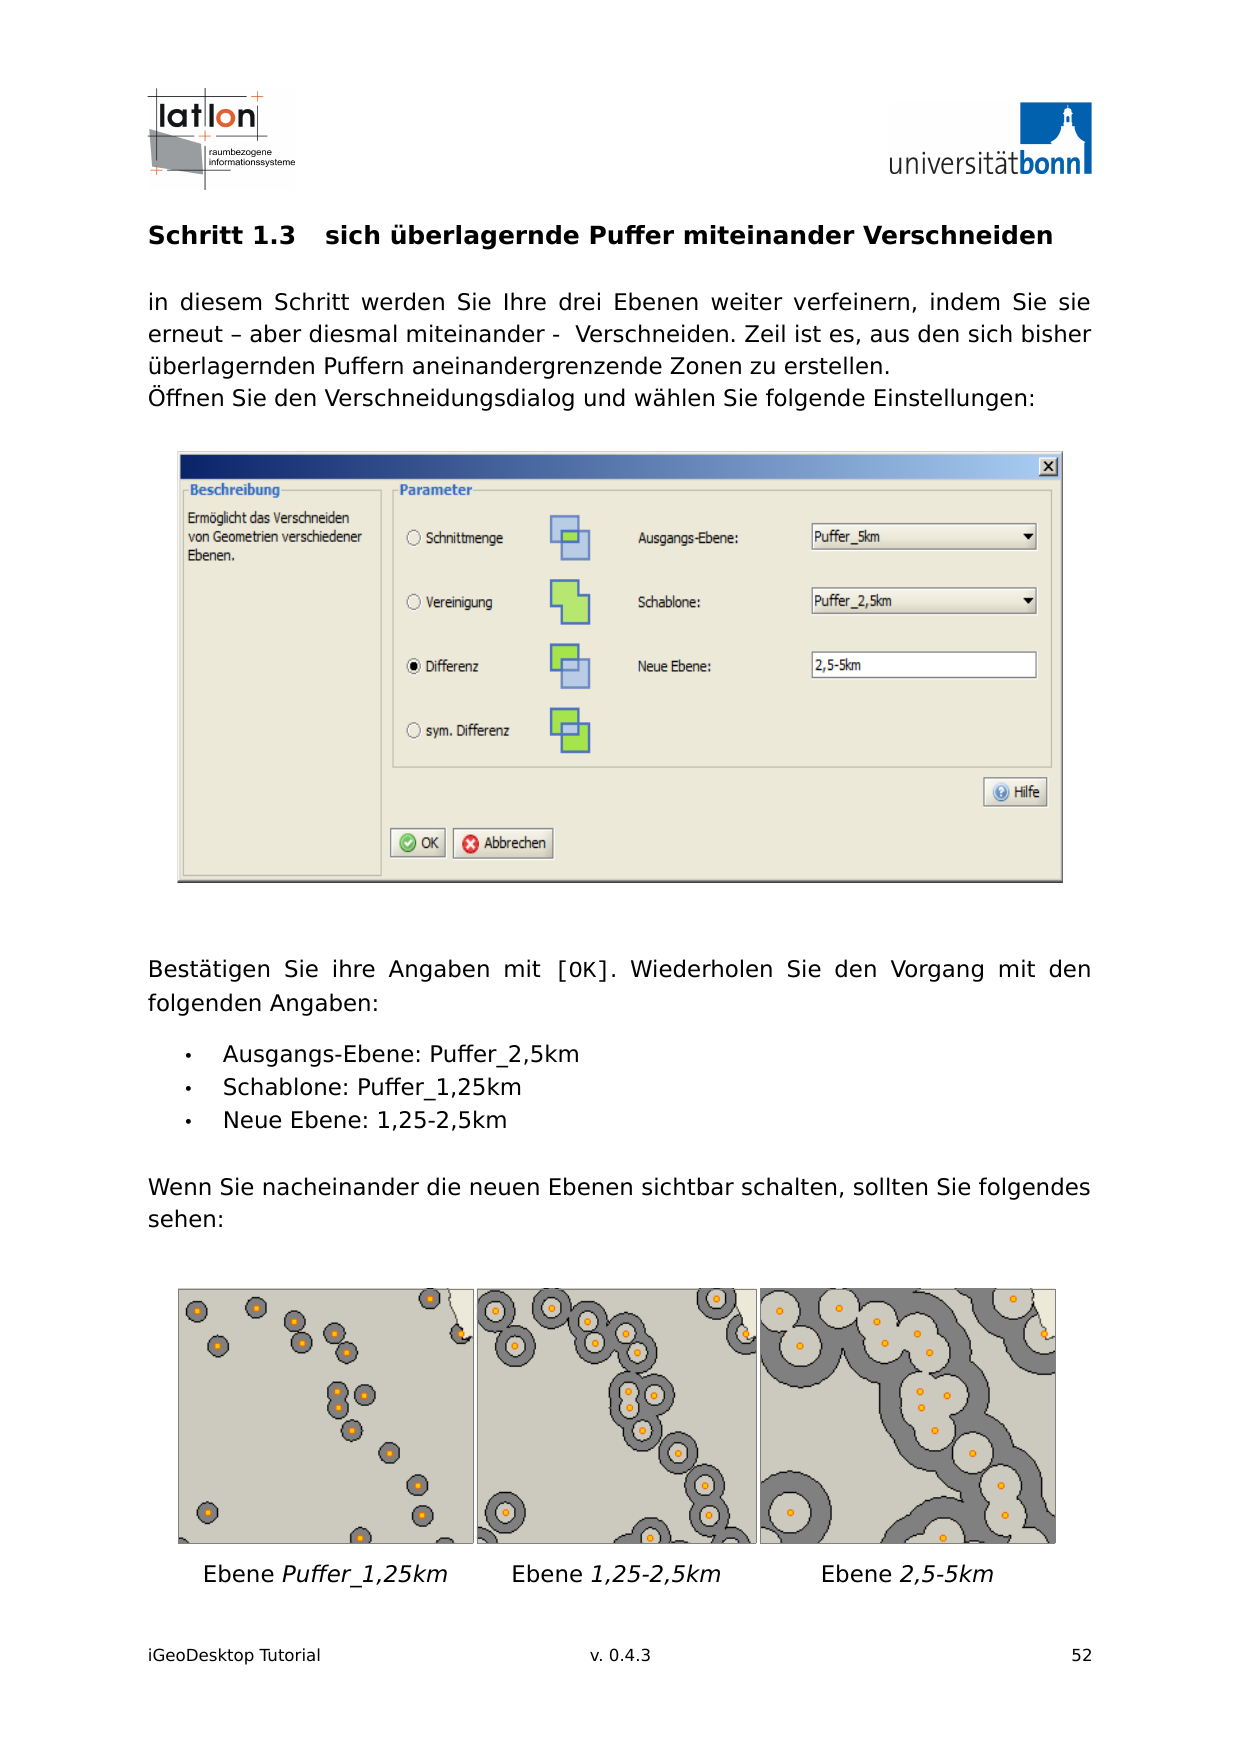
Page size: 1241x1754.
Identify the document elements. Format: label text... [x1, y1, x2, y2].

list Neue Ebene: 1,25-2,5km [185, 1107, 1092, 1134]
picture [478, 1290, 756, 1543]
subtitle sich überlagernde Puffer miteinander Verschneiden [148, 221, 1092, 251]
picture [177, 451, 1063, 883]
table_header [475, 1271, 758, 1562]
text Wenn Sie nacheinander die neuen Ebenen sichtbar schalten, sollten Sie folgendes sehen: [148, 1174, 1092, 1264]
text Bestätigen Sie ihre Angaben mit [OK]. Wiederholen Sie den Vorgang mit den folgenden Angaben: [148, 957, 1092, 1017]
picture [179, 1290, 473, 1543]
picture [147, 88, 295, 190]
table_cell Ebene 1,25-2,5km [475, 1562, 758, 1588]
list Schablone: Puffer_1,25km [185, 1074, 1092, 1101]
table_header [176, 1271, 475, 1562]
list Ausgangs-Ebene: Puffer_2,5km [185, 1041, 1092, 1068]
picture [761, 1290, 1055, 1543]
table_cell Ebene 2,5-5km [758, 1562, 1057, 1588]
picture [889, 102, 1093, 174]
table_header [758, 1271, 1057, 1562]
table_cell Ebene Puffer_1,25km [176, 1562, 475, 1588]
text in diesem Schritt werden Sie Ihre drei Ebenen weiter verfeinern, indem Sie sie erneut – aber diesmal miteinander - Verschneiden. Zeil ist es, aus den sich bisher überlagernden Puffern aneinandergrenzende Zonen zu erstellen. Öffnen Sie den Verschneidungsdialog und wählen Sie folgende Einstellungen: [148, 289, 1092, 412]
